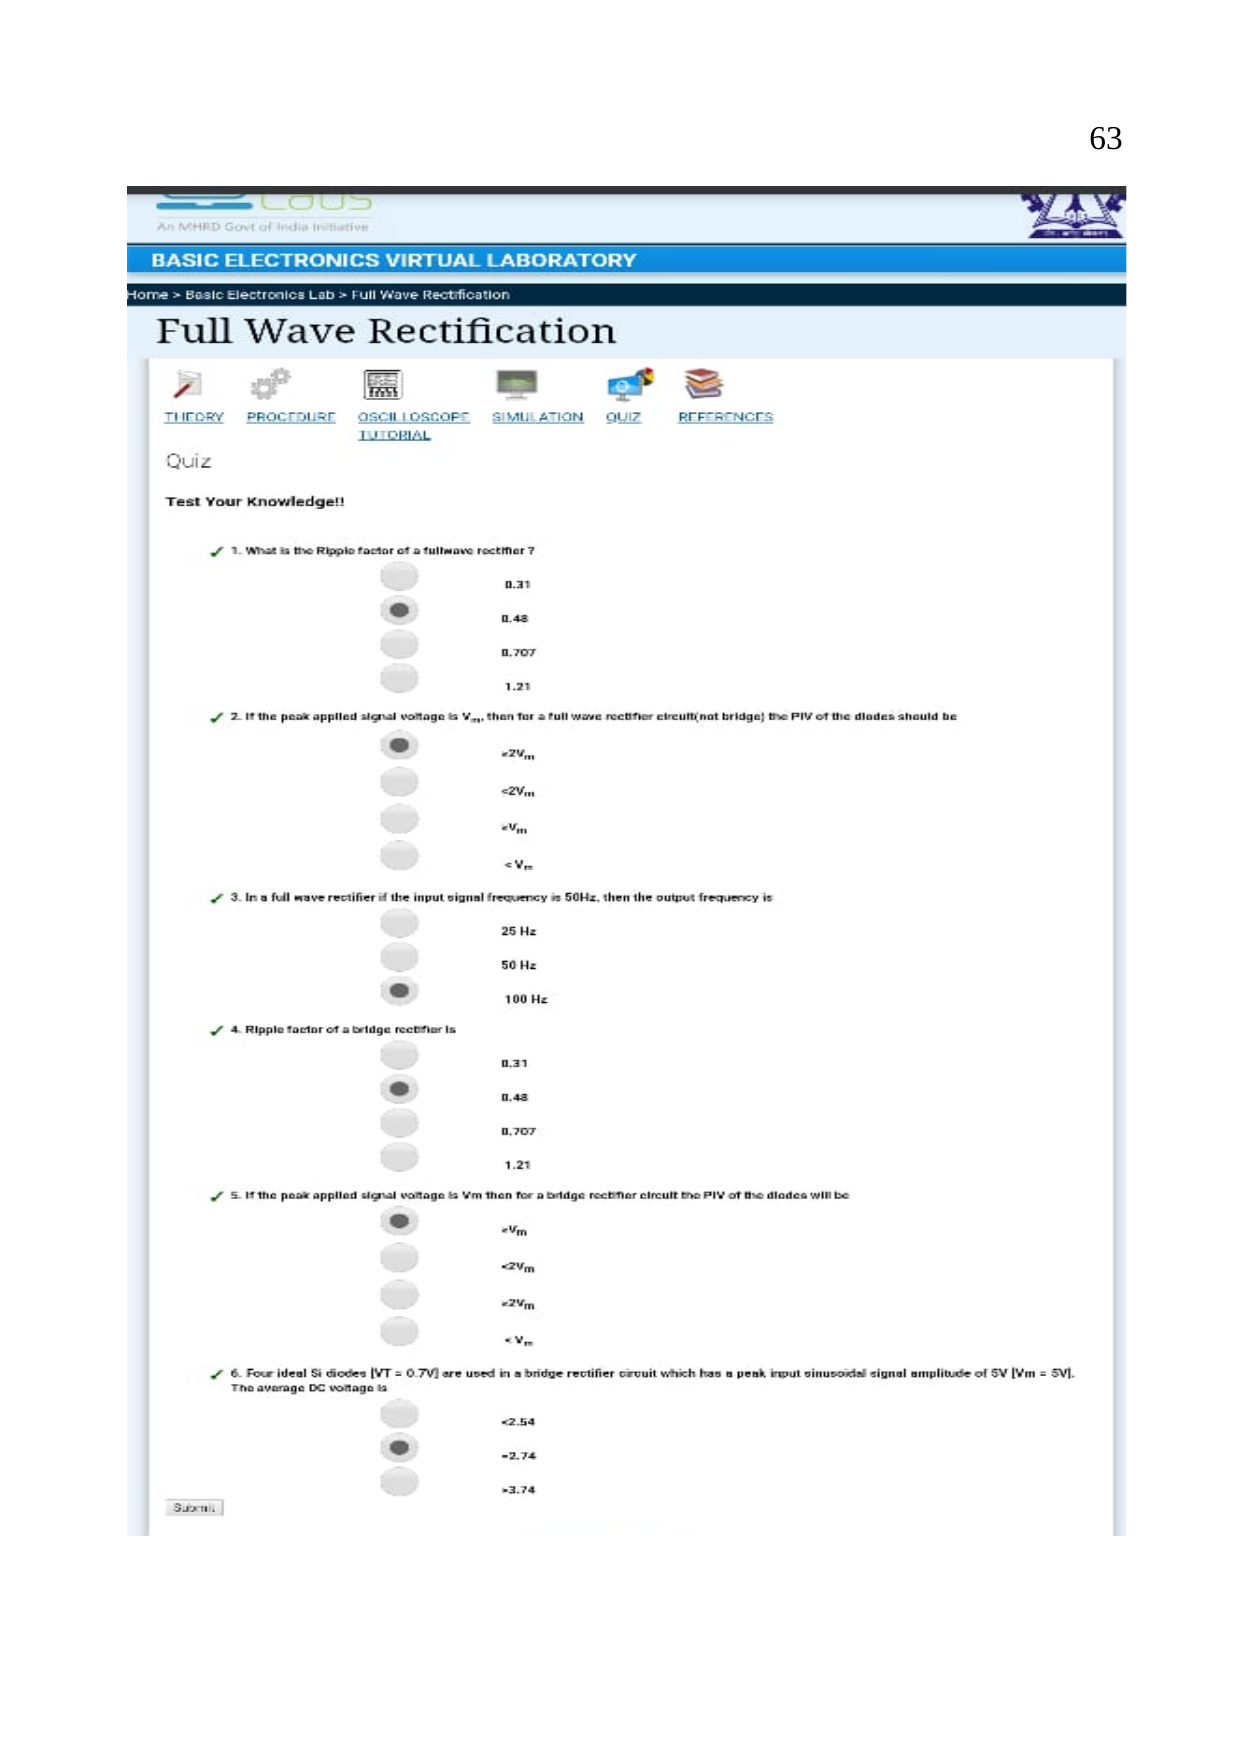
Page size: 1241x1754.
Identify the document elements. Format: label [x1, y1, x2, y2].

picture [127, 186, 1127, 1536]
